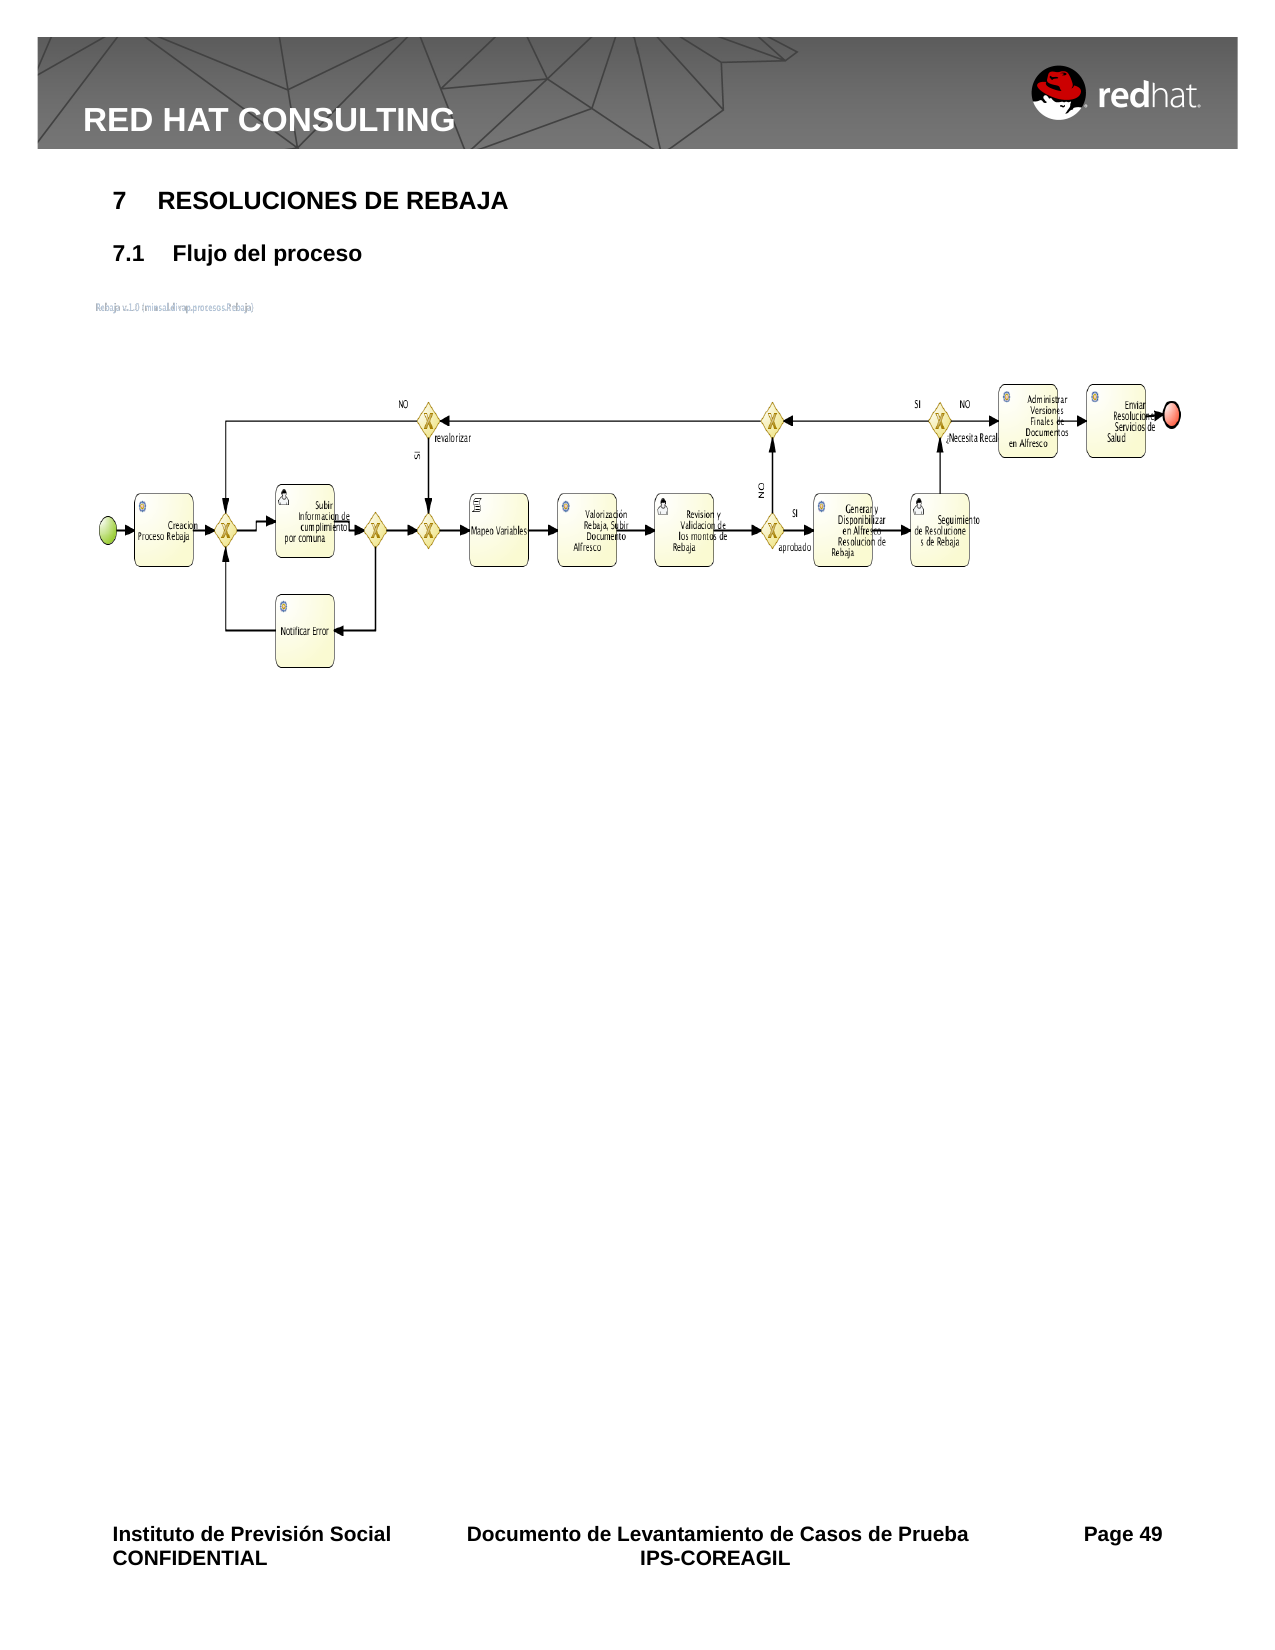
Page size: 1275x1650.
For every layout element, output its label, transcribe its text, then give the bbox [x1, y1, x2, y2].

subtitle Resoluciones de rebaja [112, 186, 1162, 215]
subtitle Flujo del proceso [112, 240, 1162, 266]
picture [81, 278, 1194, 689]
picture [37, 37, 1238, 149]
